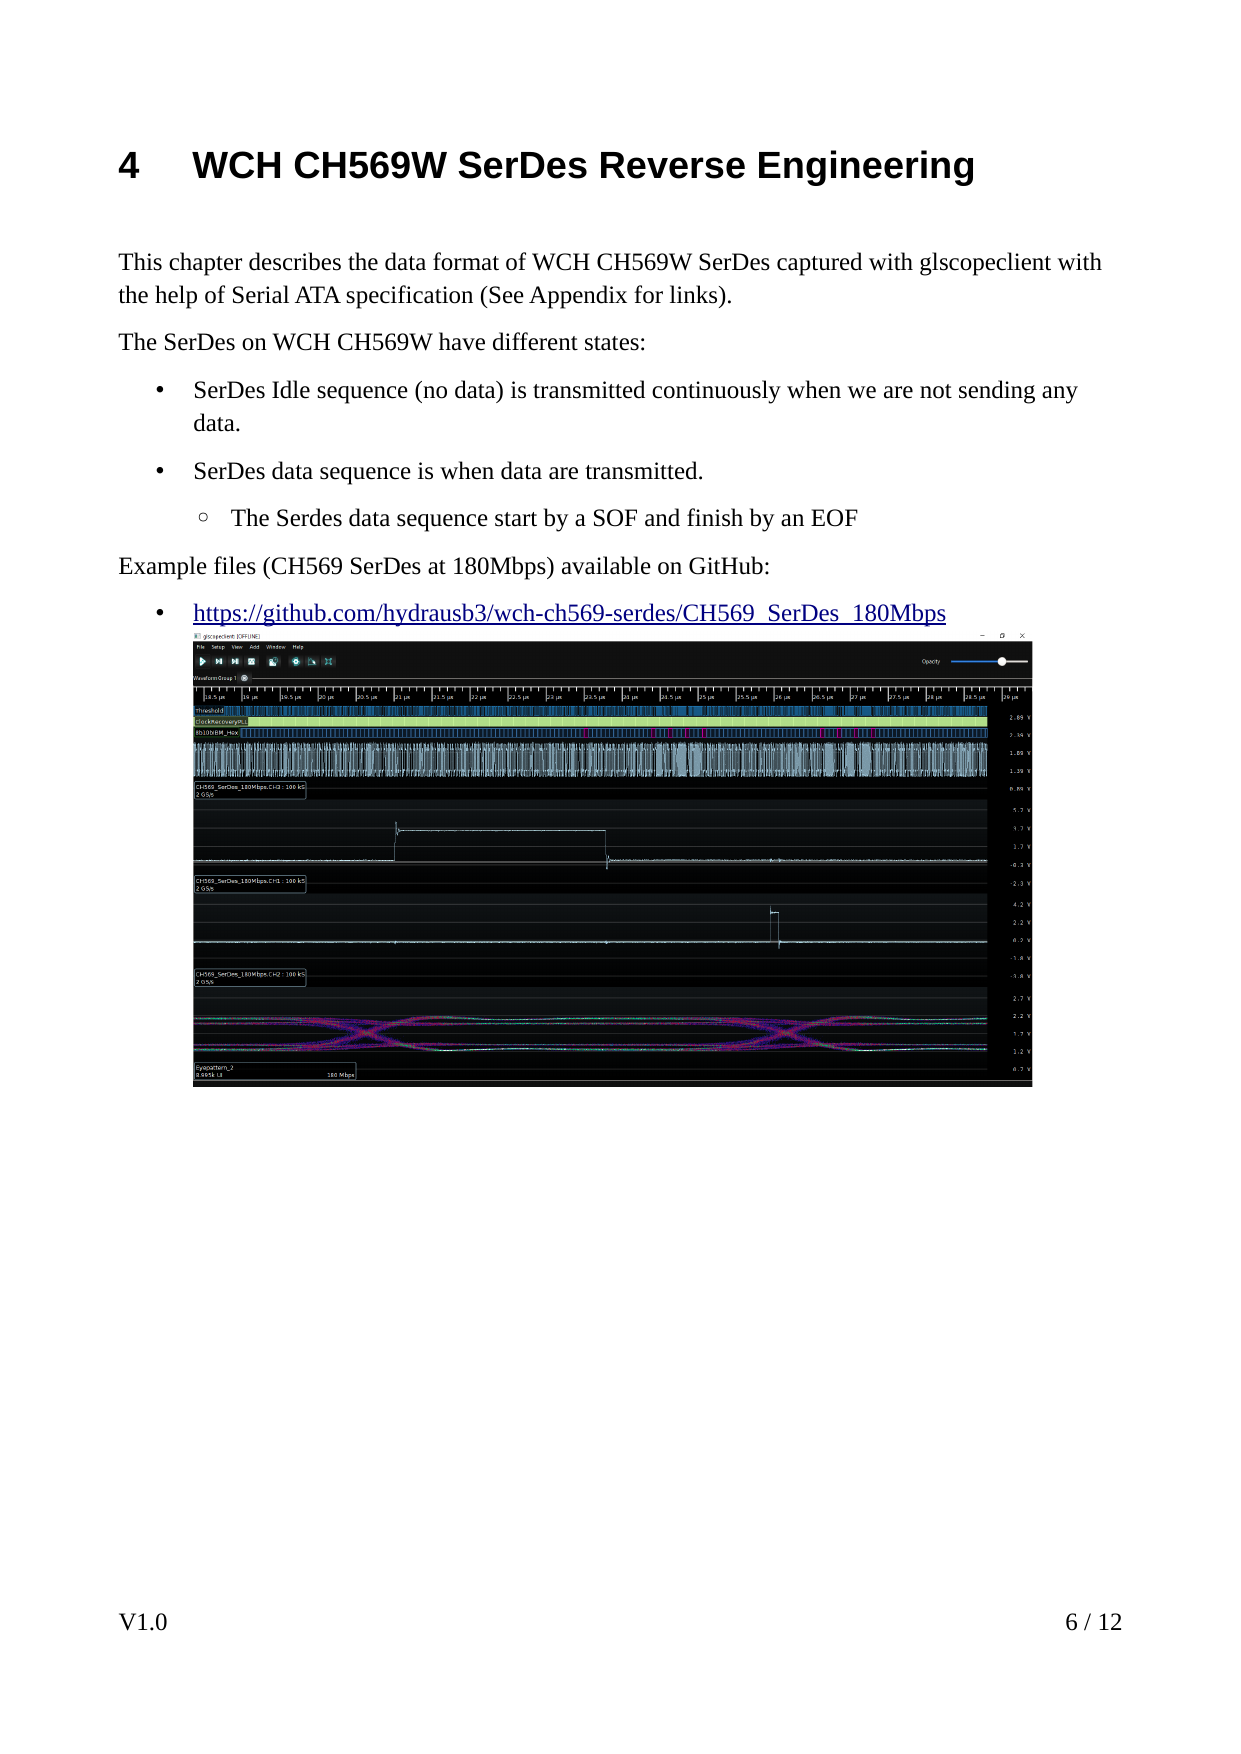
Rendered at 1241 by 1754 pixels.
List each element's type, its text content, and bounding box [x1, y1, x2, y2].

list SerDes Idle sequence (no data) is transmitted continuously when we are not sending any data. [156, 375, 1122, 437]
text This chapter describes the data format of WCH CH569W SerDes captured with glscopeclient with the help of Serial ATA specification (See Appendix for links). [118, 247, 1122, 309]
text Example files (CH569 SerDes at 180Mbps) available on GitHub: [118, 551, 1122, 580]
list https://github.com/hydrausb3/wch-ch569-serdes/CH569_SerDes_180Mbps [156, 598, 1122, 1086]
text The SerDes on WCH CH569W have different states: [118, 327, 1122, 356]
picture [193, 631, 1033, 1087]
list The Serdes data sequence start by a SOF and finish by an EOF [193, 503, 1122, 532]
subtitle WCH CH569W SerDes Reverse Engineering [118, 143, 1122, 187]
list SerDes data sequence is when data are transmitted. [156, 456, 1122, 484]
